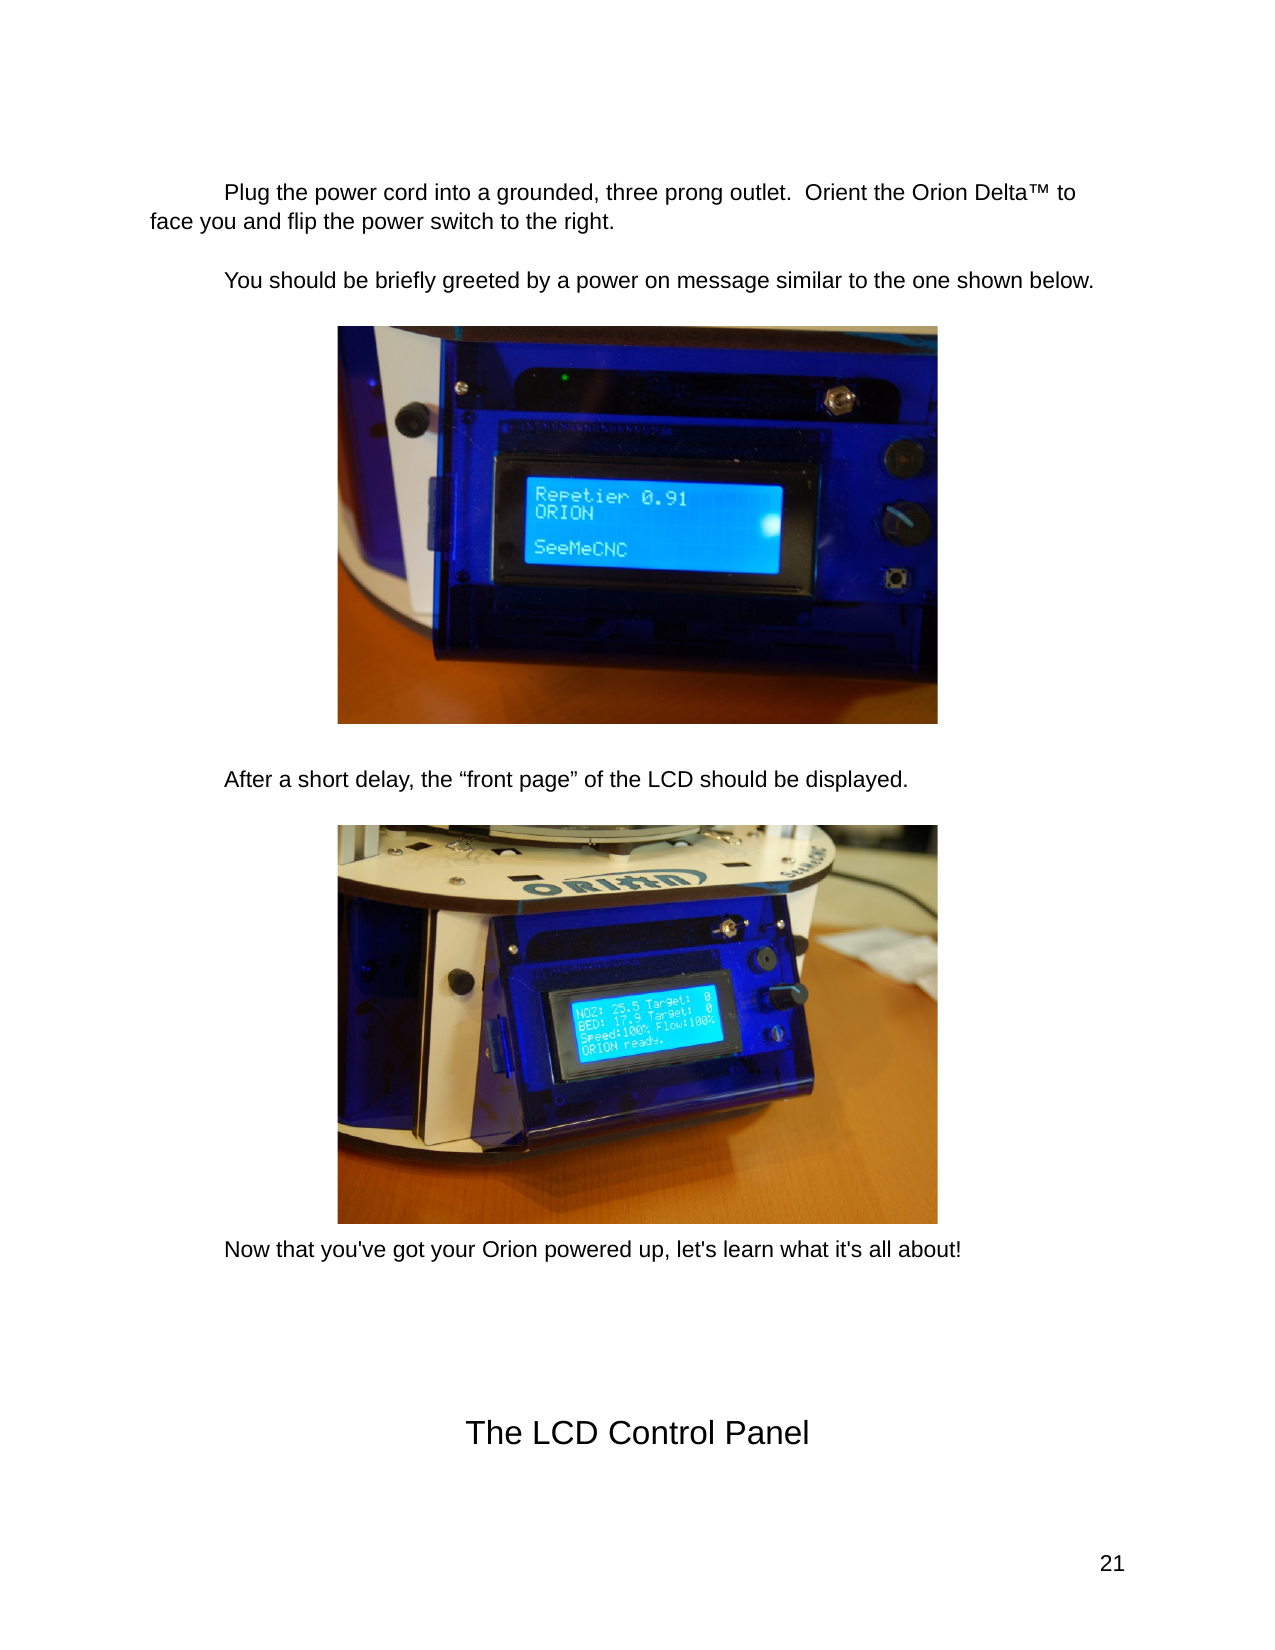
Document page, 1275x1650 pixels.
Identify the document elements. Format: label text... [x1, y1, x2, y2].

subtitle The LCD Control Panel [150, 1414, 1125, 1452]
text Plug the power cord into a grounded, three prong outlet. Orient the Orion Delta™ to face you and flip the power switch to the right. [150, 179, 1125, 234]
picture [337, 825, 938, 1224]
picture [337, 326, 938, 724]
text Now that you've got your Orion powered up, let's learn what it's all about! [150, 1237, 1125, 1262]
text You should be briefly greeted by a power on message similar to the one shown below. [150, 267, 1125, 293]
text After a short delay, the “front page” of the LCD should be displayed. [150, 767, 1125, 792]
